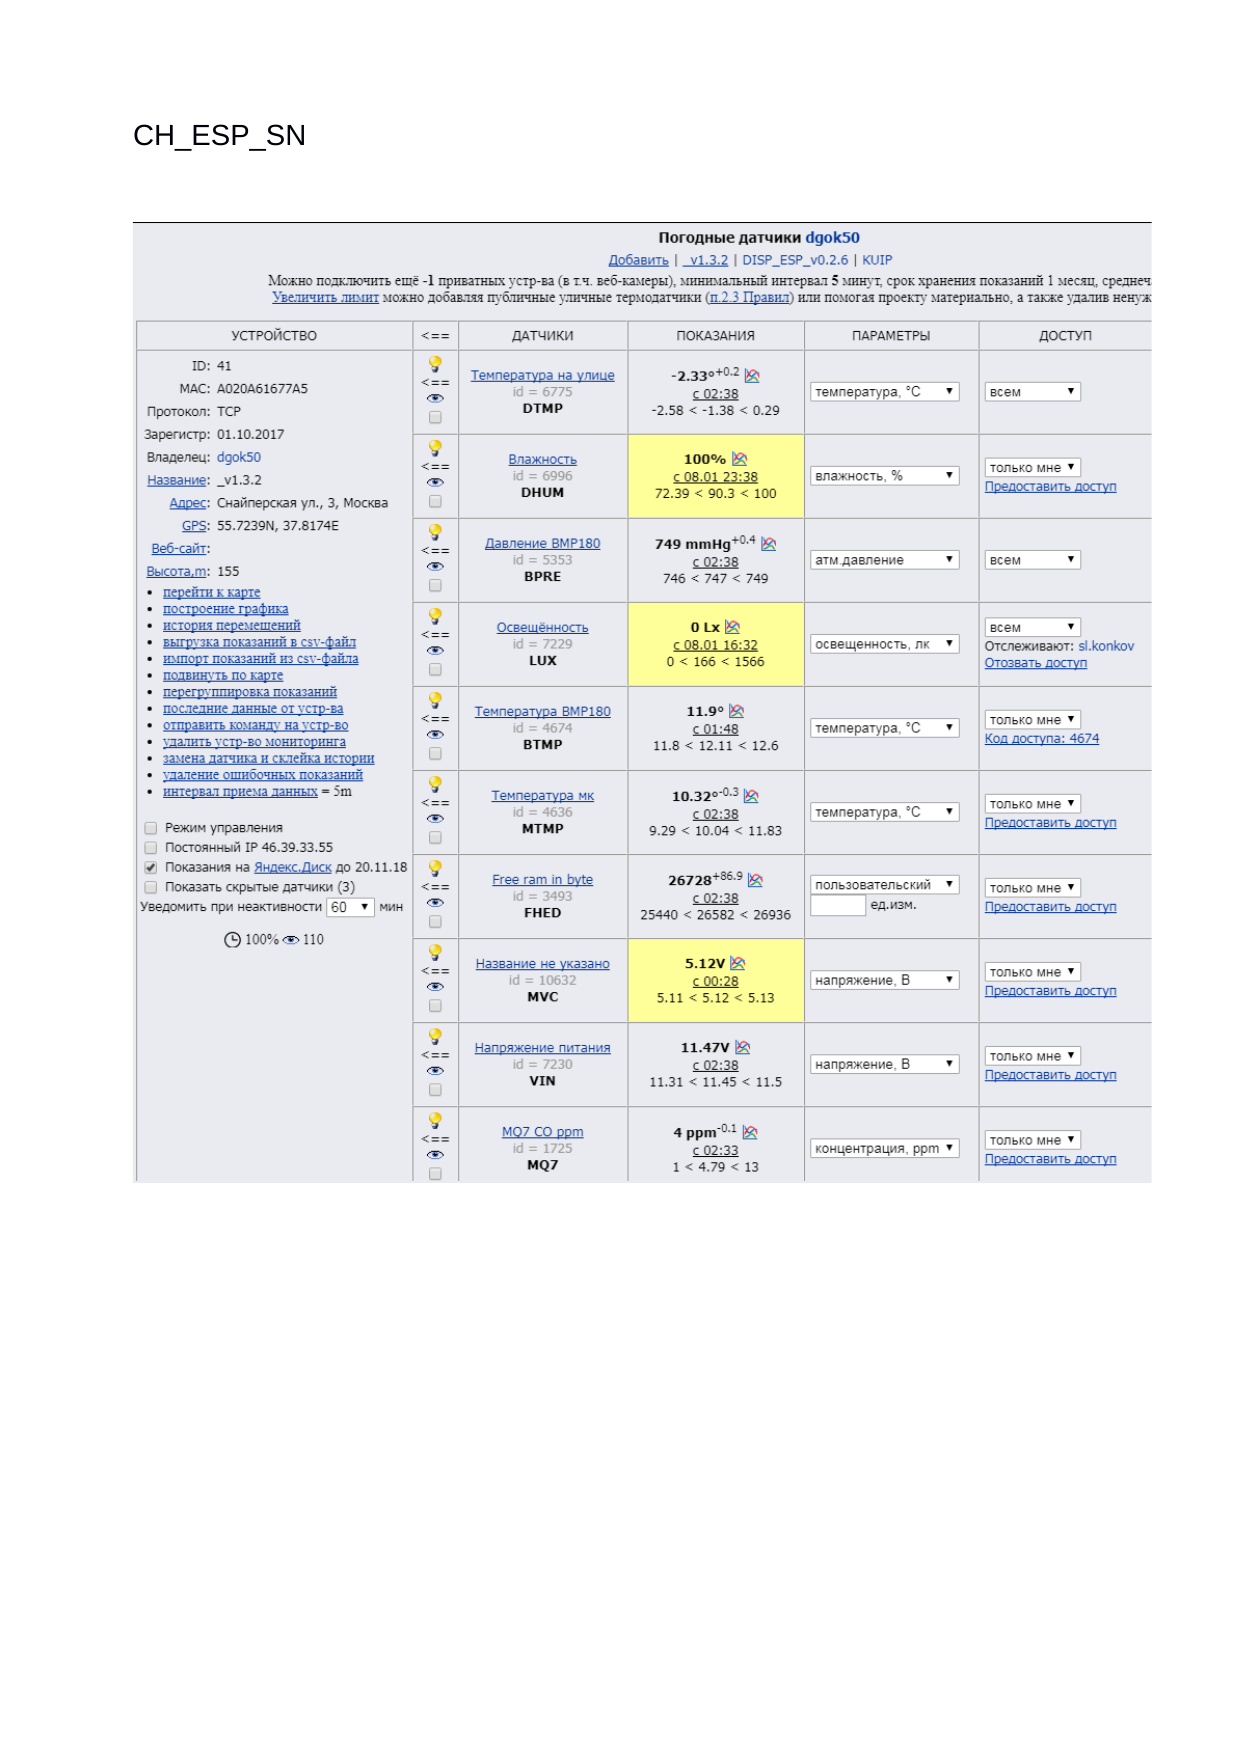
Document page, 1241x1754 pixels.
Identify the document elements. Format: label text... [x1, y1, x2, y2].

picture [132, 222, 1152, 1183]
subtitle CH_ESP_SN [133, 118, 1152, 152]
